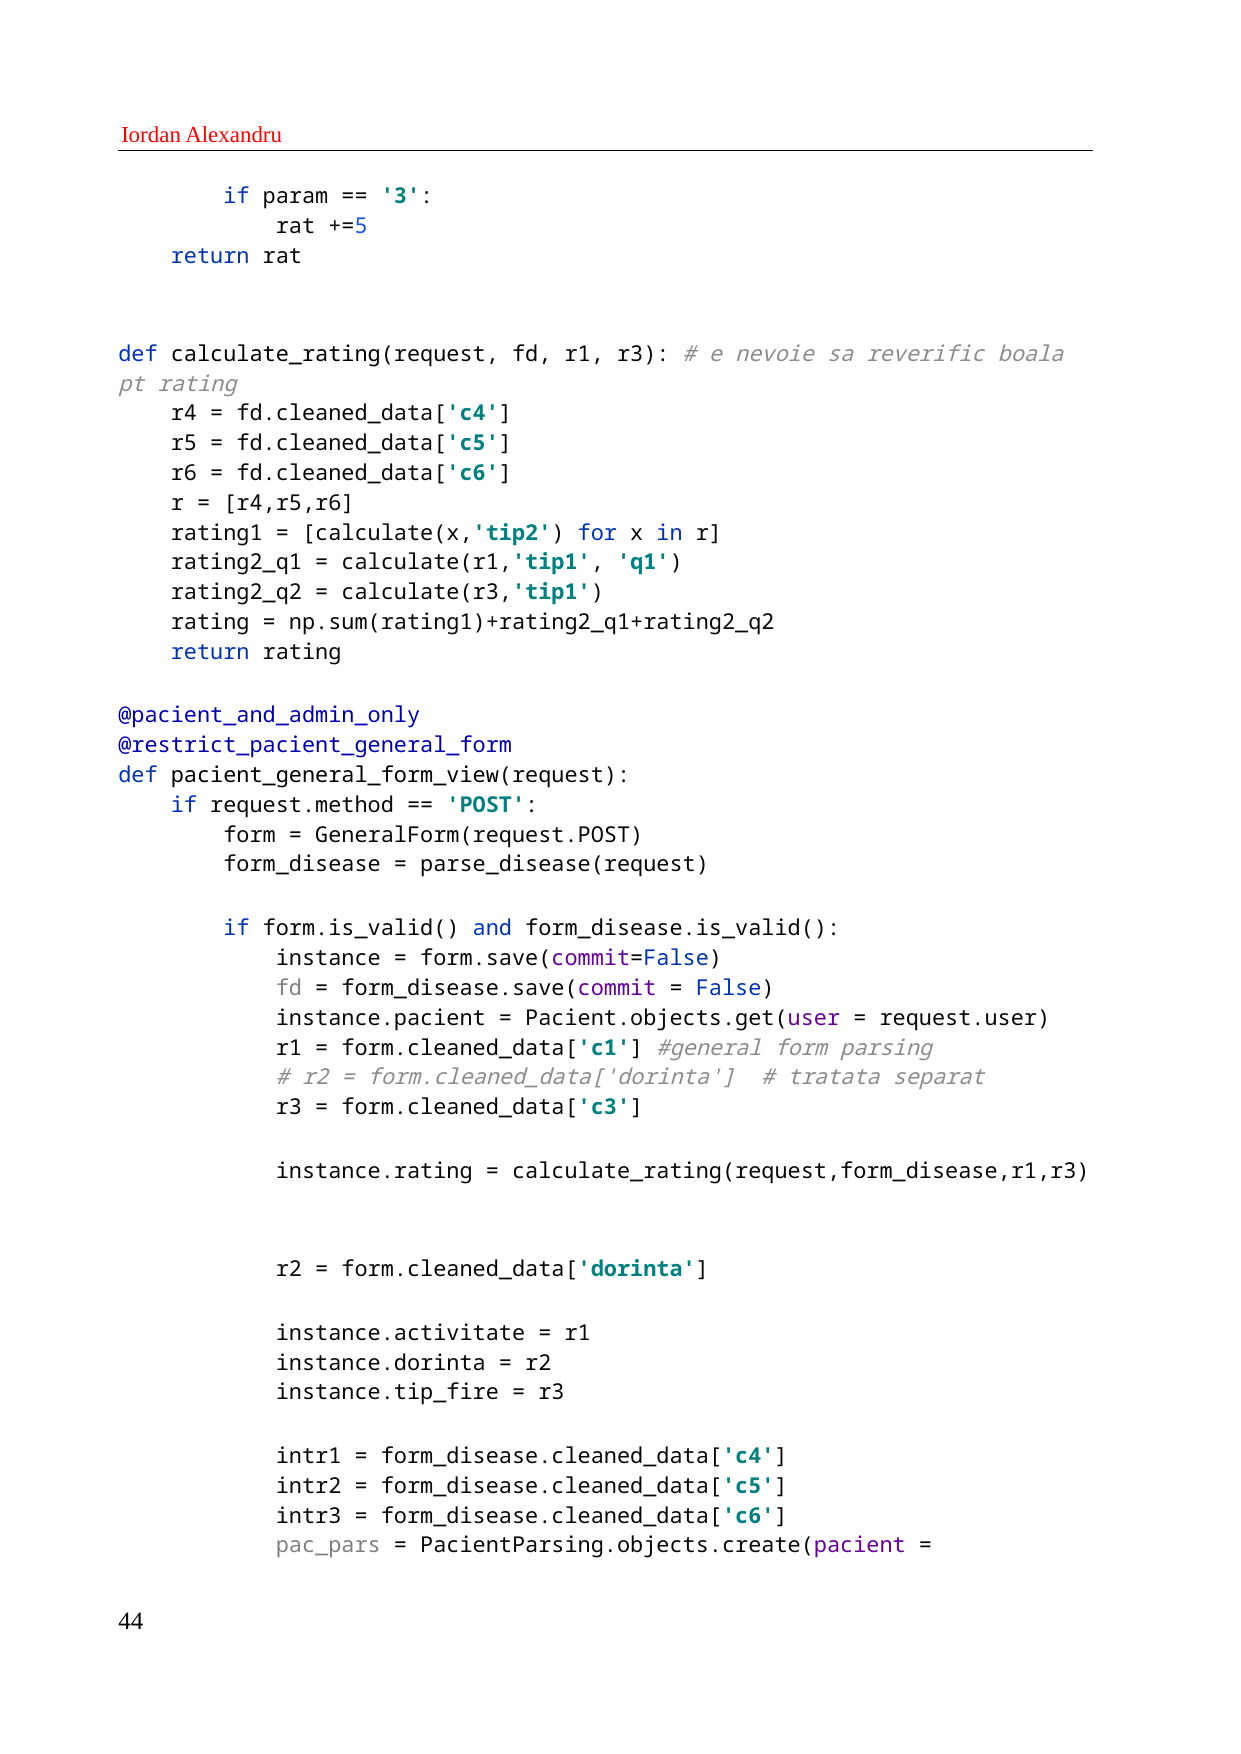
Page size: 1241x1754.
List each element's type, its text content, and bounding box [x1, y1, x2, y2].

text if param == '3': rat +=5 return rat def calculate_rating(request, fd, r1, r3): # e nevoie sa reverific boala pt rating r4 = fd.cleaned_data['c4'] r5 = fd.cleaned_data['c5'] r6 = fd.cleaned_data['c6'] r = [r4,r5,r6] rating1 = [calculate(x,'tip2') for x in r] rating2_q1 = calculate(r1,'tip1', 'q1') rating2_q2 = calculate(r3,'tip1') rating = np.sum(rating1)+rating2_q1+rating2_q2 return rating @pacient_and_admin_only @restrict_pacient_general_form def pacient_general_form_view(request): if request.method == 'POST': form = GeneralForm(request.POST) form_disease = parse_disease(request) if form.is_valid() and form_disease.is_valid(): instance = form.save(commit=False) fd = form_disease.save(commit = False) instance.pacient = Pacient.objects.get(user = request.user) r1 = form.cleaned_data['c1'] #general form parsing # r2 = form.cleaned_data['dorinta'] # tratata separat r3 = form.cleaned_data['c3'] instance.rating = calculate_rating(request,form_disease,r1,r3) r2 = form.cleaned_data['dorinta'] instance.activitate = r1 instance.dorinta = r2 instance.tip_fire = r3 intr1 = form_disease.cleaned_data['c4'] intr2 = form_disease.cleaned_data['c5'] intr3 = form_disease.cleaned_data['c6'] pac_pars = PacientParsing.objects.create(pacient = [118, 180, 1093, 1559]
